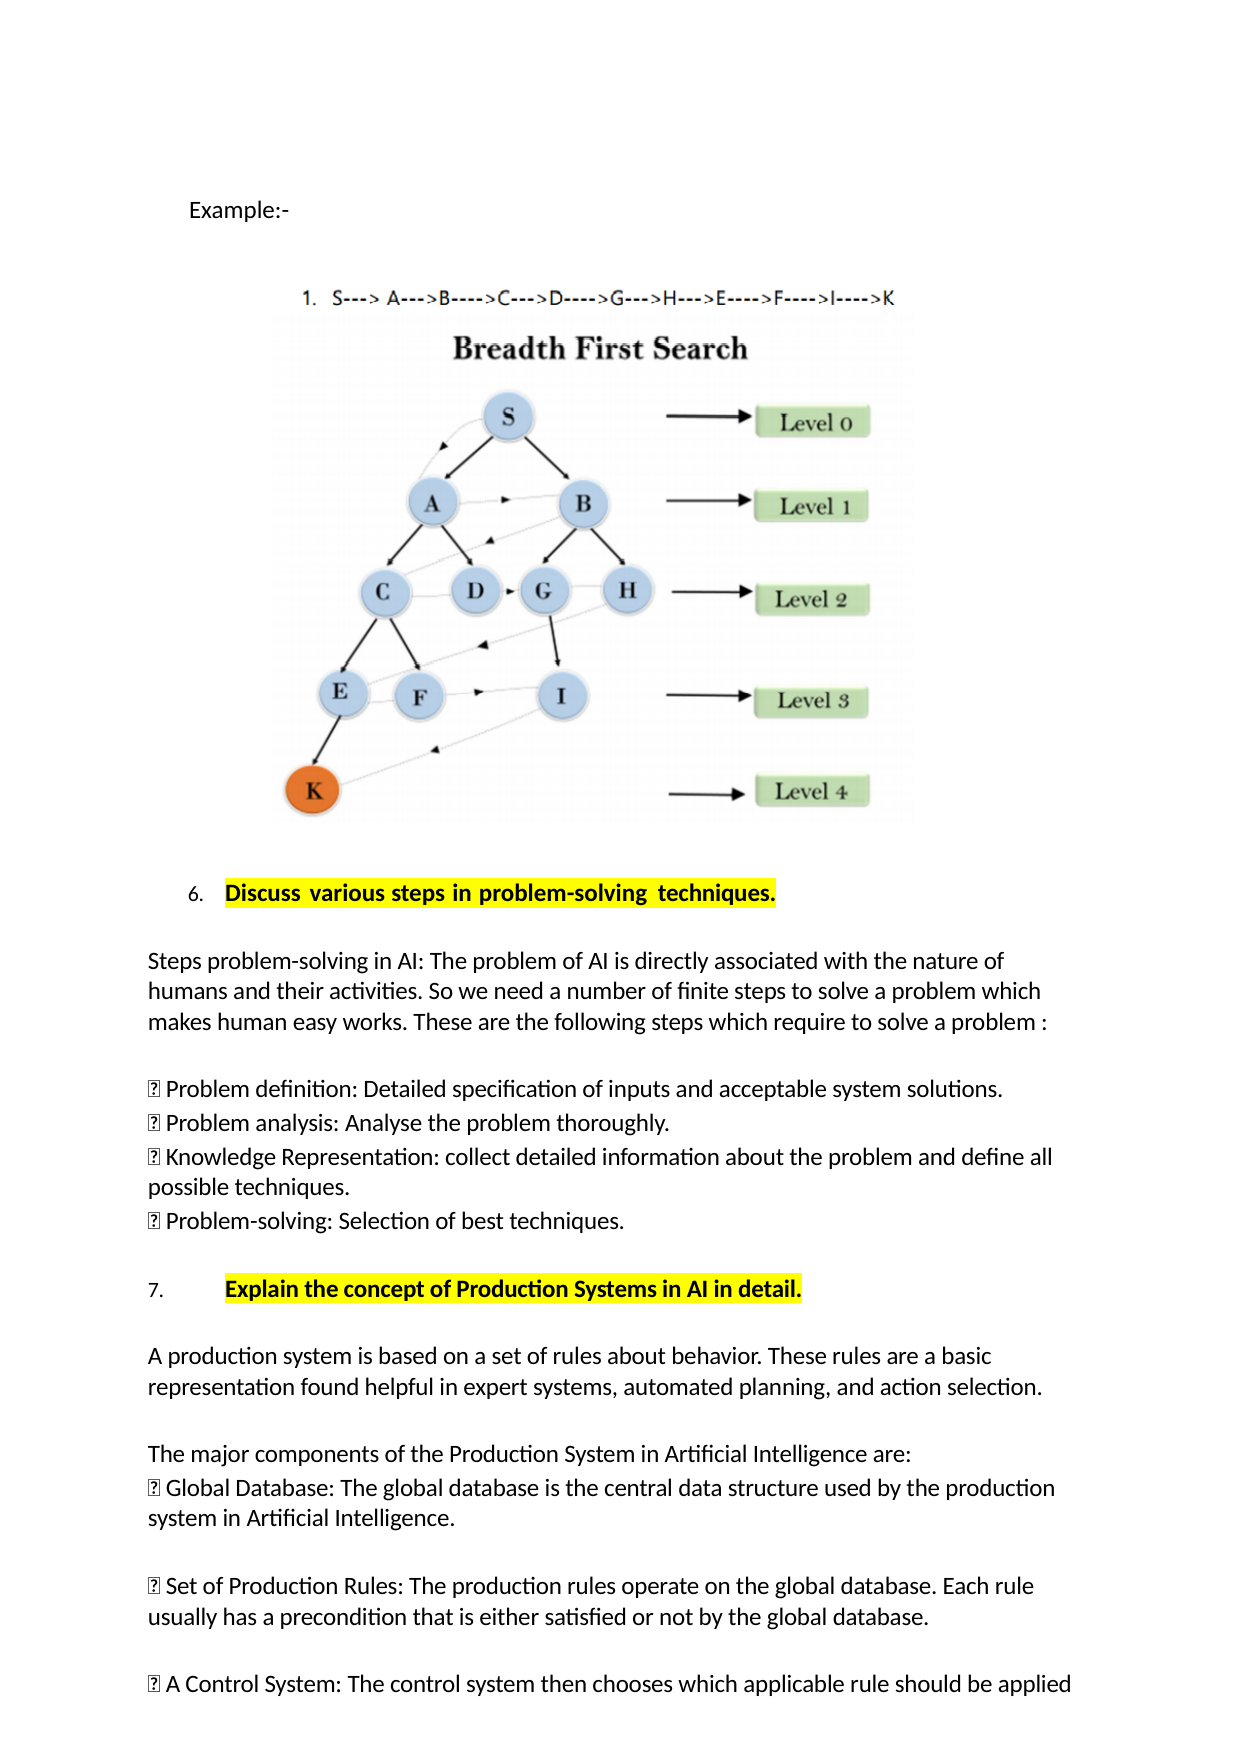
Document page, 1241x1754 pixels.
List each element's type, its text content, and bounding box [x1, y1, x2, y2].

list  Problem-solving: Selection of best techniques. [148, 1205, 1078, 1236]
list Example:- [189, 194, 1078, 224]
list Discuss various steps in problem-solving techniques. [188, 877, 1078, 908]
list  Set of Production Rules: The production rules operate on the global database. Each rule usually has a precondition that is either satisfied or not by the global database. [148, 1570, 1078, 1631]
list  A Control System: The control system then chooses which applicable rule should be applied [148, 1668, 1078, 1699]
list The major components of the Production System in Artificial Intelligence are: [148, 1438, 1078, 1469]
list  Knowledge Representation: collect detailed information about the problem and define all possible techniques. [148, 1141, 1078, 1202]
list  Problem analysis: Analyse the problem thoroughly. [148, 1107, 1078, 1138]
list A production system is based on a set of rules about behavior. These rules are a basic representation found helpful in expert systems, automated planning, and action selection. [148, 1340, 1078, 1401]
list  Problem definition: Detailed specification of inputs and acceptable system solutions. [148, 1073, 1078, 1104]
list Explain the concept of Production Systems in AI in detail. [148, 1273, 1078, 1303]
list Steps problem-solving in AI: The problem of AI is directly associated with the nature of humans and their activities. So we need a number of finite steps to solve a problem which makes human easy works. These are the following steps which require to solve a problem : [148, 945, 1078, 1037]
picture [258, 271, 967, 840]
list  Global Database: The global database is the central data structure used by the production system in Artificial Intelligence. [148, 1472, 1078, 1533]
